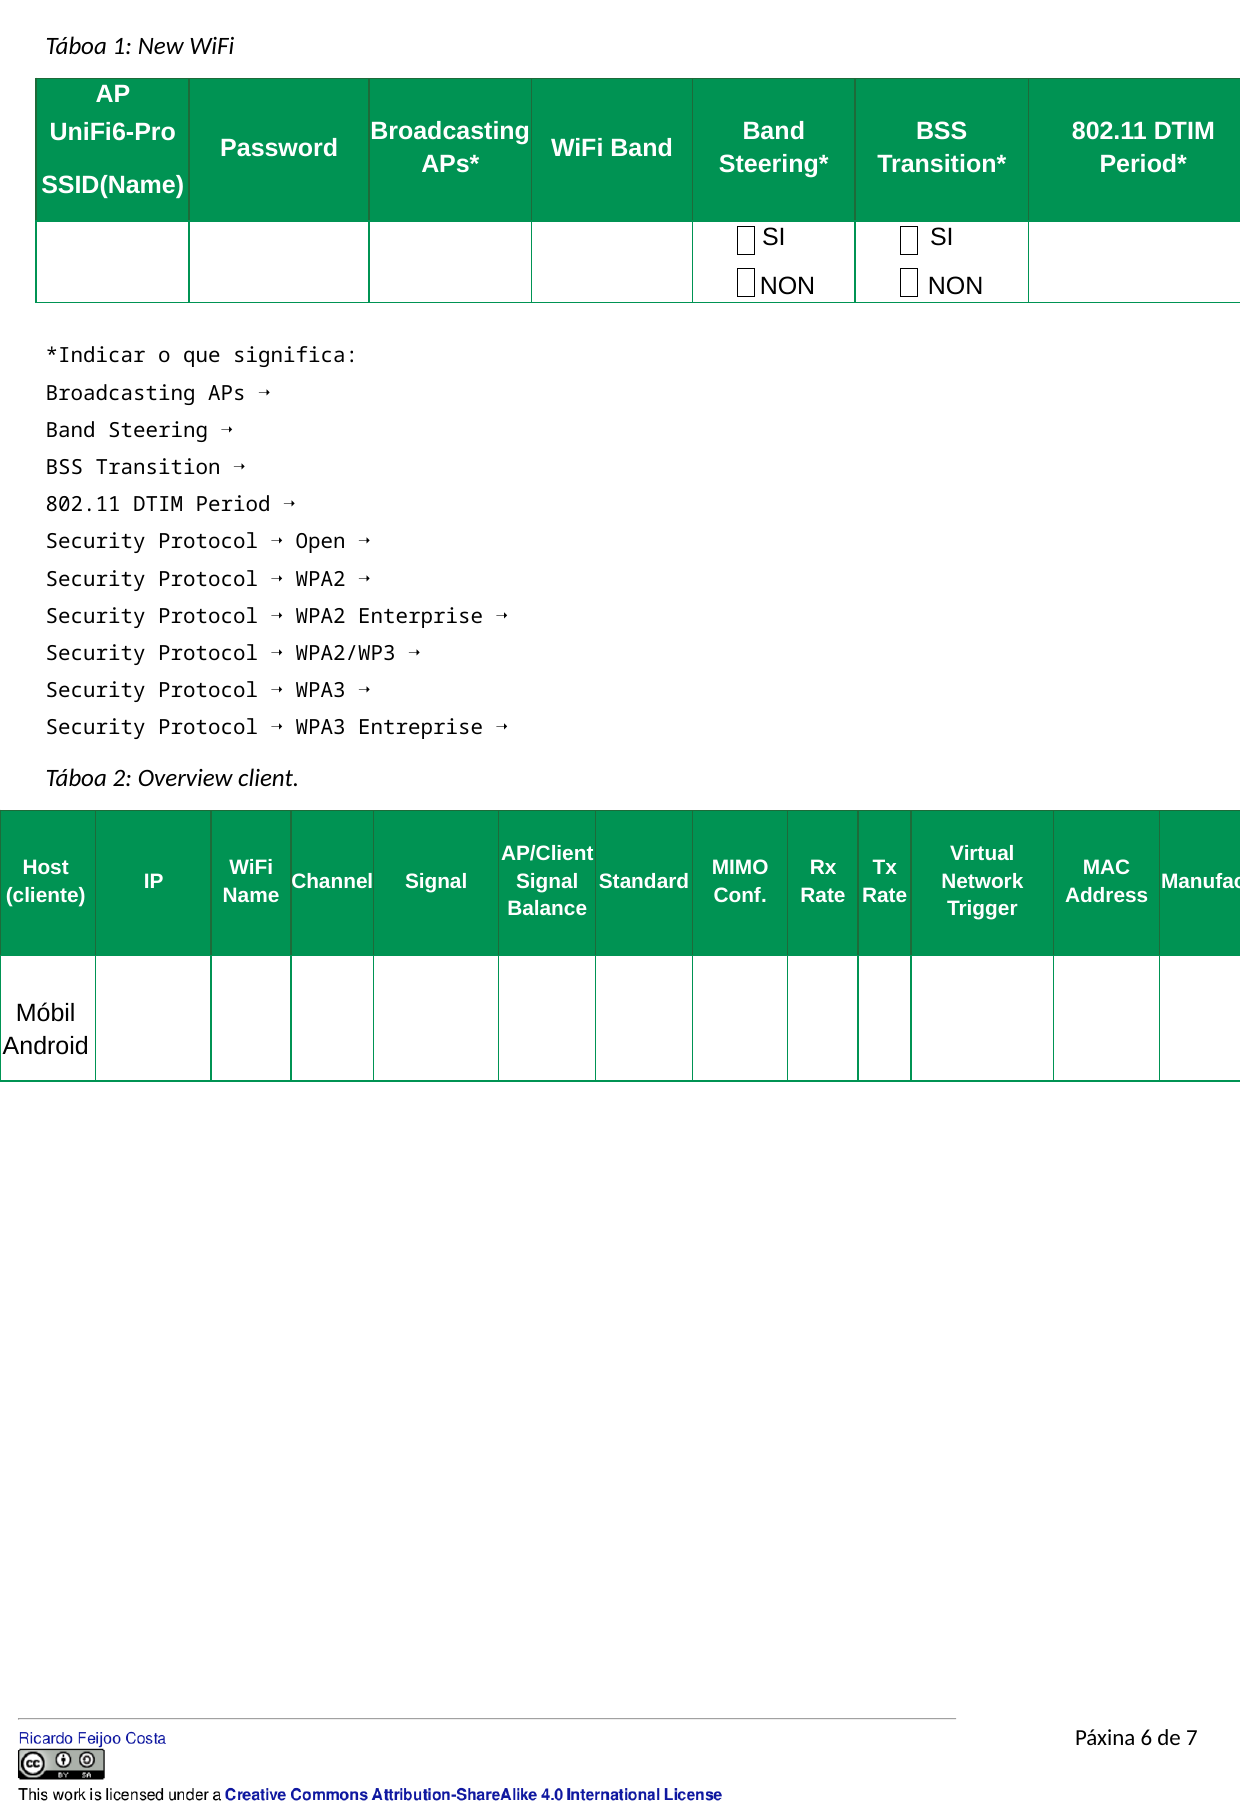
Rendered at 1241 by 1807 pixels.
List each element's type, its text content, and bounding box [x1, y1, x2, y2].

text Security Protocol ➝ WPA2 Enterprise ➝ [45, 601, 1197, 629]
table_header Host (cliente) [1, 811, 95, 955]
text Security Protocol ➝ WPA2/WP3 ➝ [45, 638, 1197, 666]
table_header AP/Client Signal Balance [499, 811, 595, 955]
table_header WiFi Band [532, 79, 692, 220]
table_header IP [96, 811, 210, 955]
table_header BSS Transition* [856, 79, 1028, 220]
table_cell [693, 956, 787, 1080]
table_header AP UniFi6-Pro SSID(Name) [37, 79, 188, 220]
table_header MAC Address [1054, 811, 1159, 955]
table_header Broadcasting APs* [370, 79, 531, 220]
table_cell SI NON [693, 222, 854, 302]
table_cell [596, 956, 692, 1080]
table_cell [212, 956, 290, 1080]
table_header Channel [292, 811, 373, 955]
text *Indicar o que significa: [45, 341, 1197, 369]
table_cell [499, 956, 595, 1080]
table_header Password [190, 79, 368, 220]
text 802.11 DTIM Period ➝ [45, 489, 1197, 518]
text Security Protocol ➝ WPA3 Entreprise ➝ [45, 712, 1197, 741]
picture [8, 1713, 957, 1805]
table_cell Móbil Android [1, 956, 95, 1080]
table_cell [292, 956, 373, 1080]
table_cell [1029, 222, 1240, 302]
table_cell [1054, 956, 1159, 1080]
table_cell SI NON [856, 222, 1028, 302]
table_header Virtual Network Trigger [912, 811, 1053, 955]
table_cell [532, 222, 692, 302]
table_header Band Steering* [693, 79, 854, 220]
table_header 802.11 DTIM Period* [1029, 79, 1240, 220]
text Táboa 2: Overview client. [45, 762, 1197, 793]
text Security Protocol ➝ WPA2 ➝ [45, 564, 1197, 592]
table_cell [370, 222, 531, 302]
table_cell [374, 956, 498, 1080]
table_header Standard [596, 811, 692, 955]
table_cell [96, 956, 210, 1080]
text BSS Transition ➝ [45, 452, 1197, 481]
table_cell [37, 222, 188, 302]
table_cell [1160, 956, 1240, 1080]
table_header Manufacturer [1160, 811, 1240, 955]
table_header MIMO Conf. [693, 811, 787, 955]
table_cell [190, 222, 368, 302]
text Broadcasting APs ➝ [45, 378, 1197, 406]
table_cell [859, 956, 910, 1080]
text Táboa 1: New WiFi [45, 30, 1197, 60]
table_header Signal [374, 811, 498, 955]
table_header Rx Rate [788, 811, 857, 955]
table_header WiFi Name [212, 811, 290, 955]
table_header Tx Rate [859, 811, 910, 955]
text Security Protocol ➝ Open ➝ [45, 526, 1197, 555]
table_cell [788, 956, 857, 1080]
table_cell [912, 956, 1053, 1080]
text Security Protocol ➝ WPA3 ➝ [45, 675, 1197, 704]
text Band Steering ➝ [45, 415, 1197, 443]
